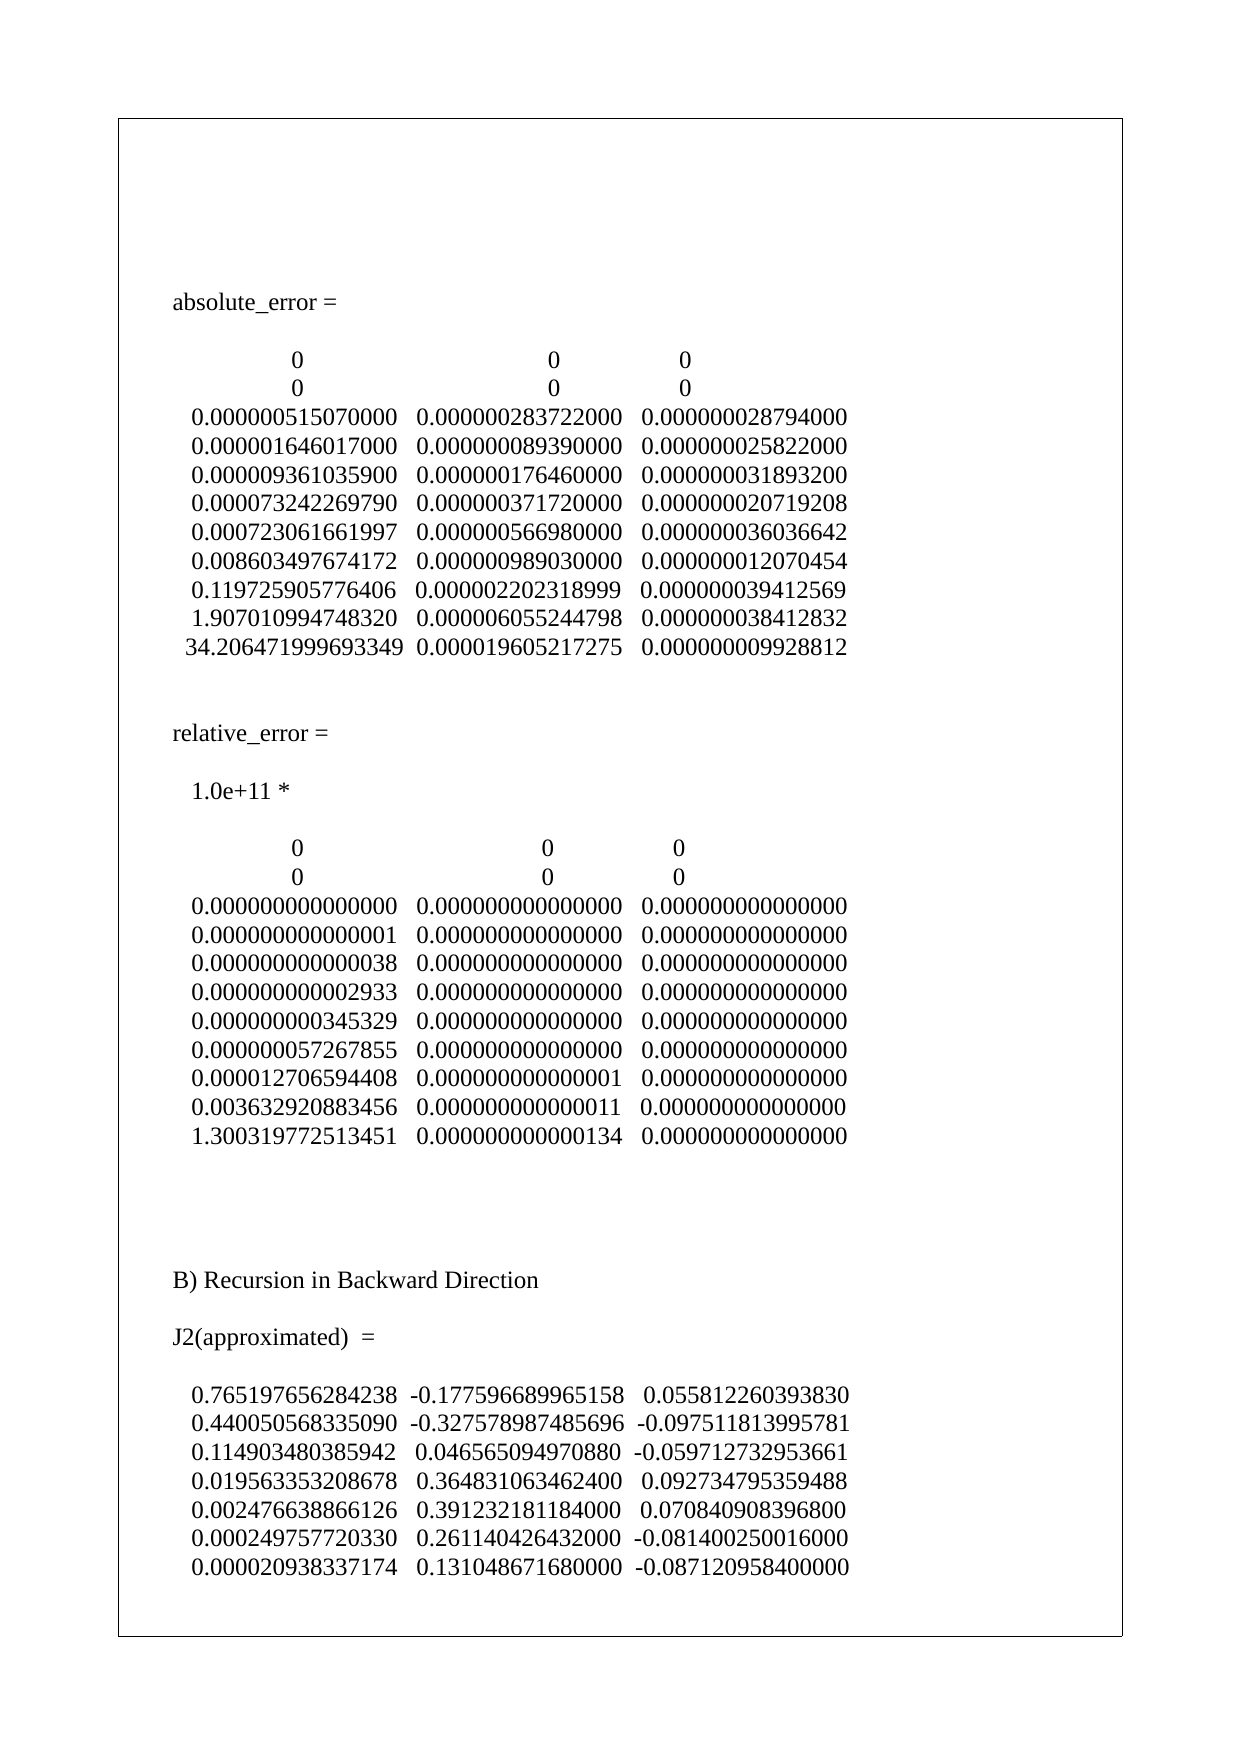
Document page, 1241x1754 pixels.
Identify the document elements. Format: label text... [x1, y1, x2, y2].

text J2(approximated) = [172, 1322, 1068, 1351]
text 0.765197656284238 -0.177596689965158 0.055812260393830 [172, 1380, 1068, 1408]
text 0.000000000002933 0.000000000000000 0.000000000000000 [172, 977, 1068, 1006]
text absolute_error = [172, 287, 1068, 316]
text 0.119725905776406 0.000002202318999 0.000000039412569 [172, 575, 1068, 603]
text 0.000723061661997 0.000000566980000 0.000000036036642 [172, 517, 1068, 546]
text 0.000000000000000 0.000000000000000 0.000000000000000 [172, 891, 1068, 920]
text 0.000009361035900 0.000000176460000 0.000000031893200 [172, 460, 1068, 488]
text 1.300319772513451 0.000000000000134 0.000000000000000 [172, 1121, 1068, 1150]
text 0.002476638866126 0.391232181184000 0.070840908396800 [172, 1495, 1068, 1523]
text 0 0 0 [172, 345, 1068, 373]
text 0.000000000345329 0.000000000000000 0.000000000000000 [172, 1006, 1068, 1035]
text 0.000000000000001 0.000000000000000 0.000000000000000 [172, 920, 1068, 948]
text 0.003632920883456 0.000000000000011 0.000000000000000 [172, 1092, 1068, 1121]
text 0.000020938337174 0.131048671680000 -0.087120958400000 [172, 1552, 1068, 1581]
text B) Recursion in Backward Direction [172, 1265, 1068, 1293]
text 0.000000057267855 0.000000000000000 0.000000000000000 [172, 1035, 1068, 1063]
text 0.008603497674172 0.000000989030000 0.000000012070454 [172, 546, 1068, 575]
text 0.000249757720330 0.261140426432000 -0.081400250016000 [172, 1523, 1068, 1552]
text 0.019563353208678 0.364831063462400 0.092734795359488 [172, 1466, 1068, 1495]
text 0.000073242269790 0.000000371720000 0.000000020719208 [172, 488, 1068, 517]
text 34.206471999693349 0.000019605217275 0.000000009928812 [172, 632, 1068, 661]
text 1.0e+11 * [172, 776, 1068, 805]
text 0.440050568335090 -0.327578987485696 -0.097511813995781 [172, 1408, 1068, 1437]
text 0.114903480385942 0.046565094970880 -0.059712732953661 [172, 1437, 1068, 1466]
text 0 0 0 [172, 833, 1068, 862]
text 0.000000515070000 0.000000283722000 0.000000028794000 [172, 402, 1068, 431]
text 0.000012706594408 0.000000000000001 0.000000000000000 [172, 1063, 1068, 1092]
text 0.000000000000038 0.000000000000000 0.000000000000000 [172, 948, 1068, 977]
text relative_error = [172, 718, 1068, 747]
text 0 0 0 [172, 373, 1068, 402]
text 0 0 0 [172, 862, 1068, 891]
text 0.000001646017000 0.000000089390000 0.000000025822000 [172, 431, 1068, 460]
text 1.907010994748320 0.000006055244798 0.000000038412832 [172, 603, 1068, 632]
